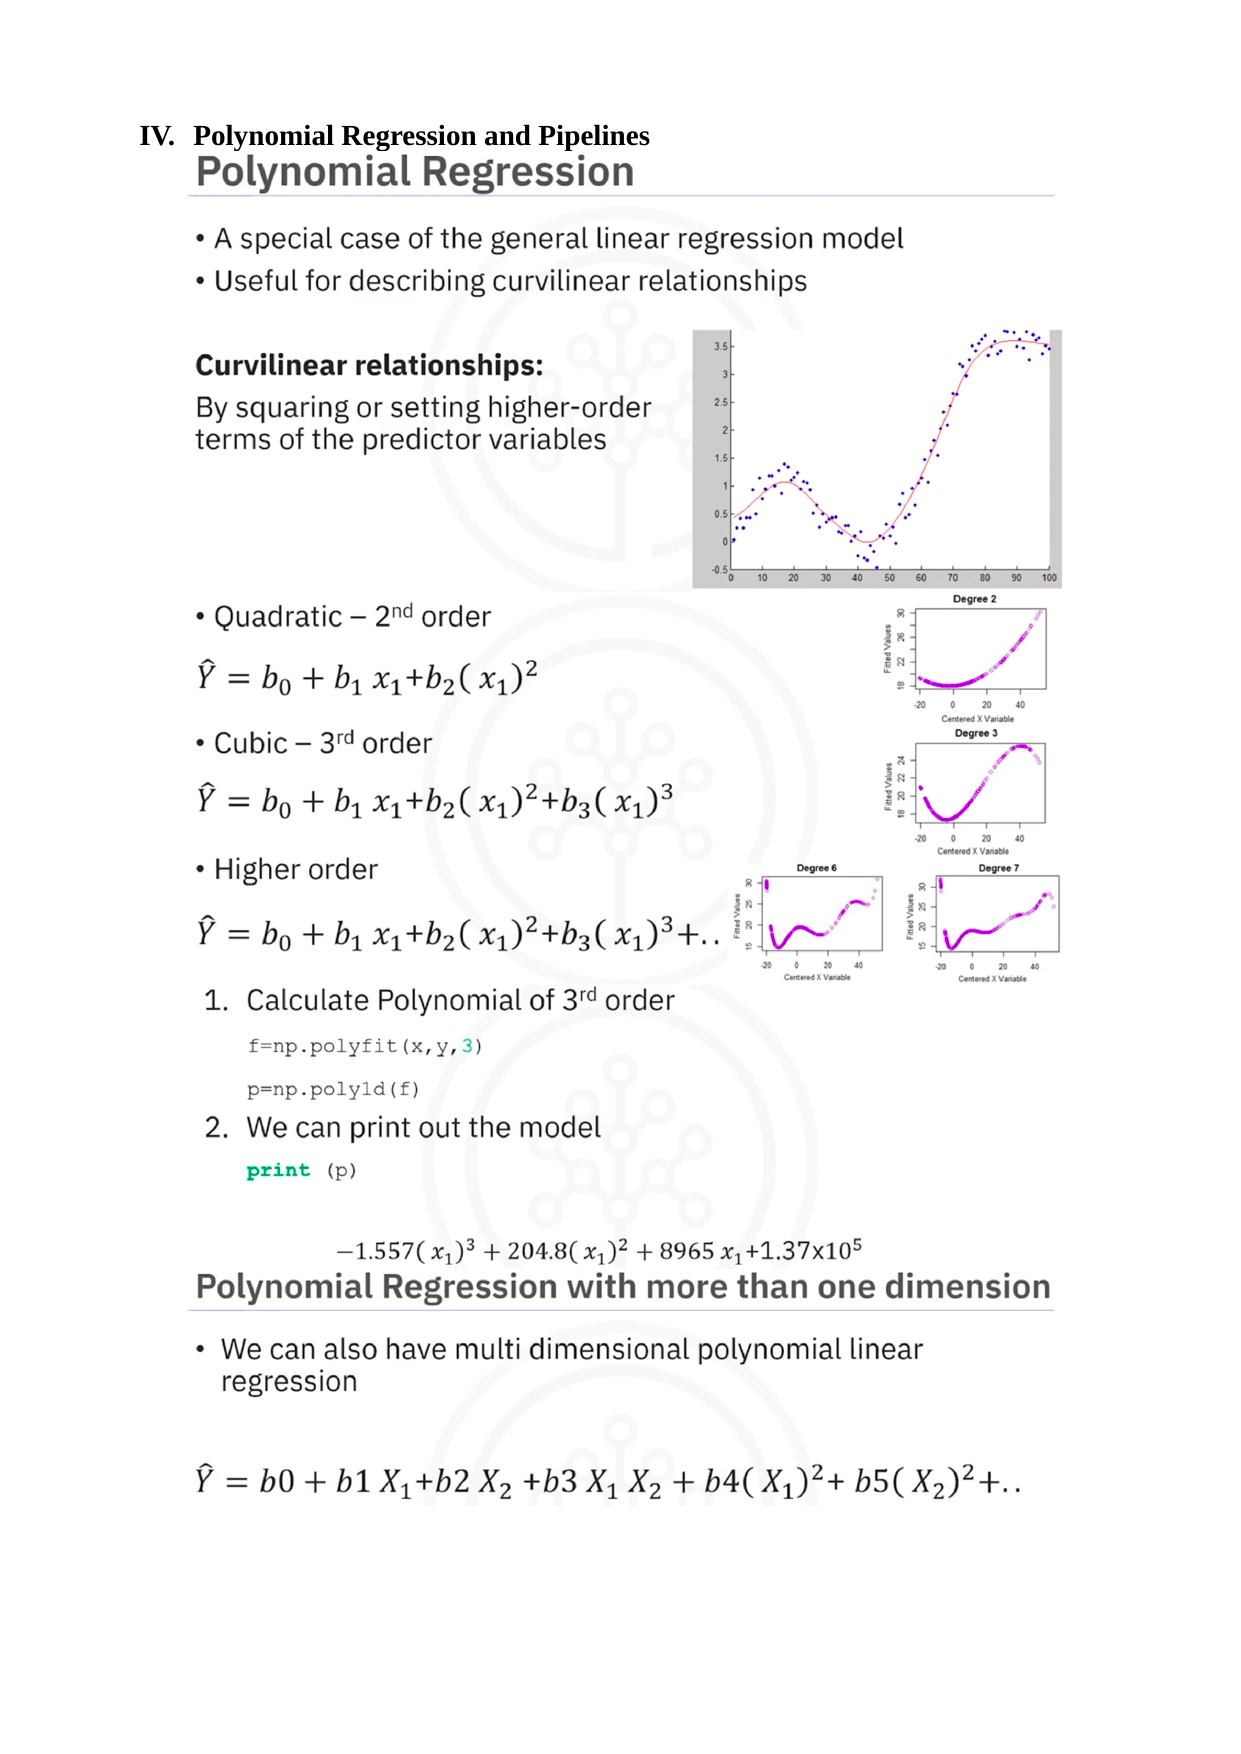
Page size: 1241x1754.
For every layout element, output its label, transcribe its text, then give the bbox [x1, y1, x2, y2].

picture [118, 151, 1123, 1506]
list Polynomial Regression and Pipelines [175, 118, 1122, 151]
